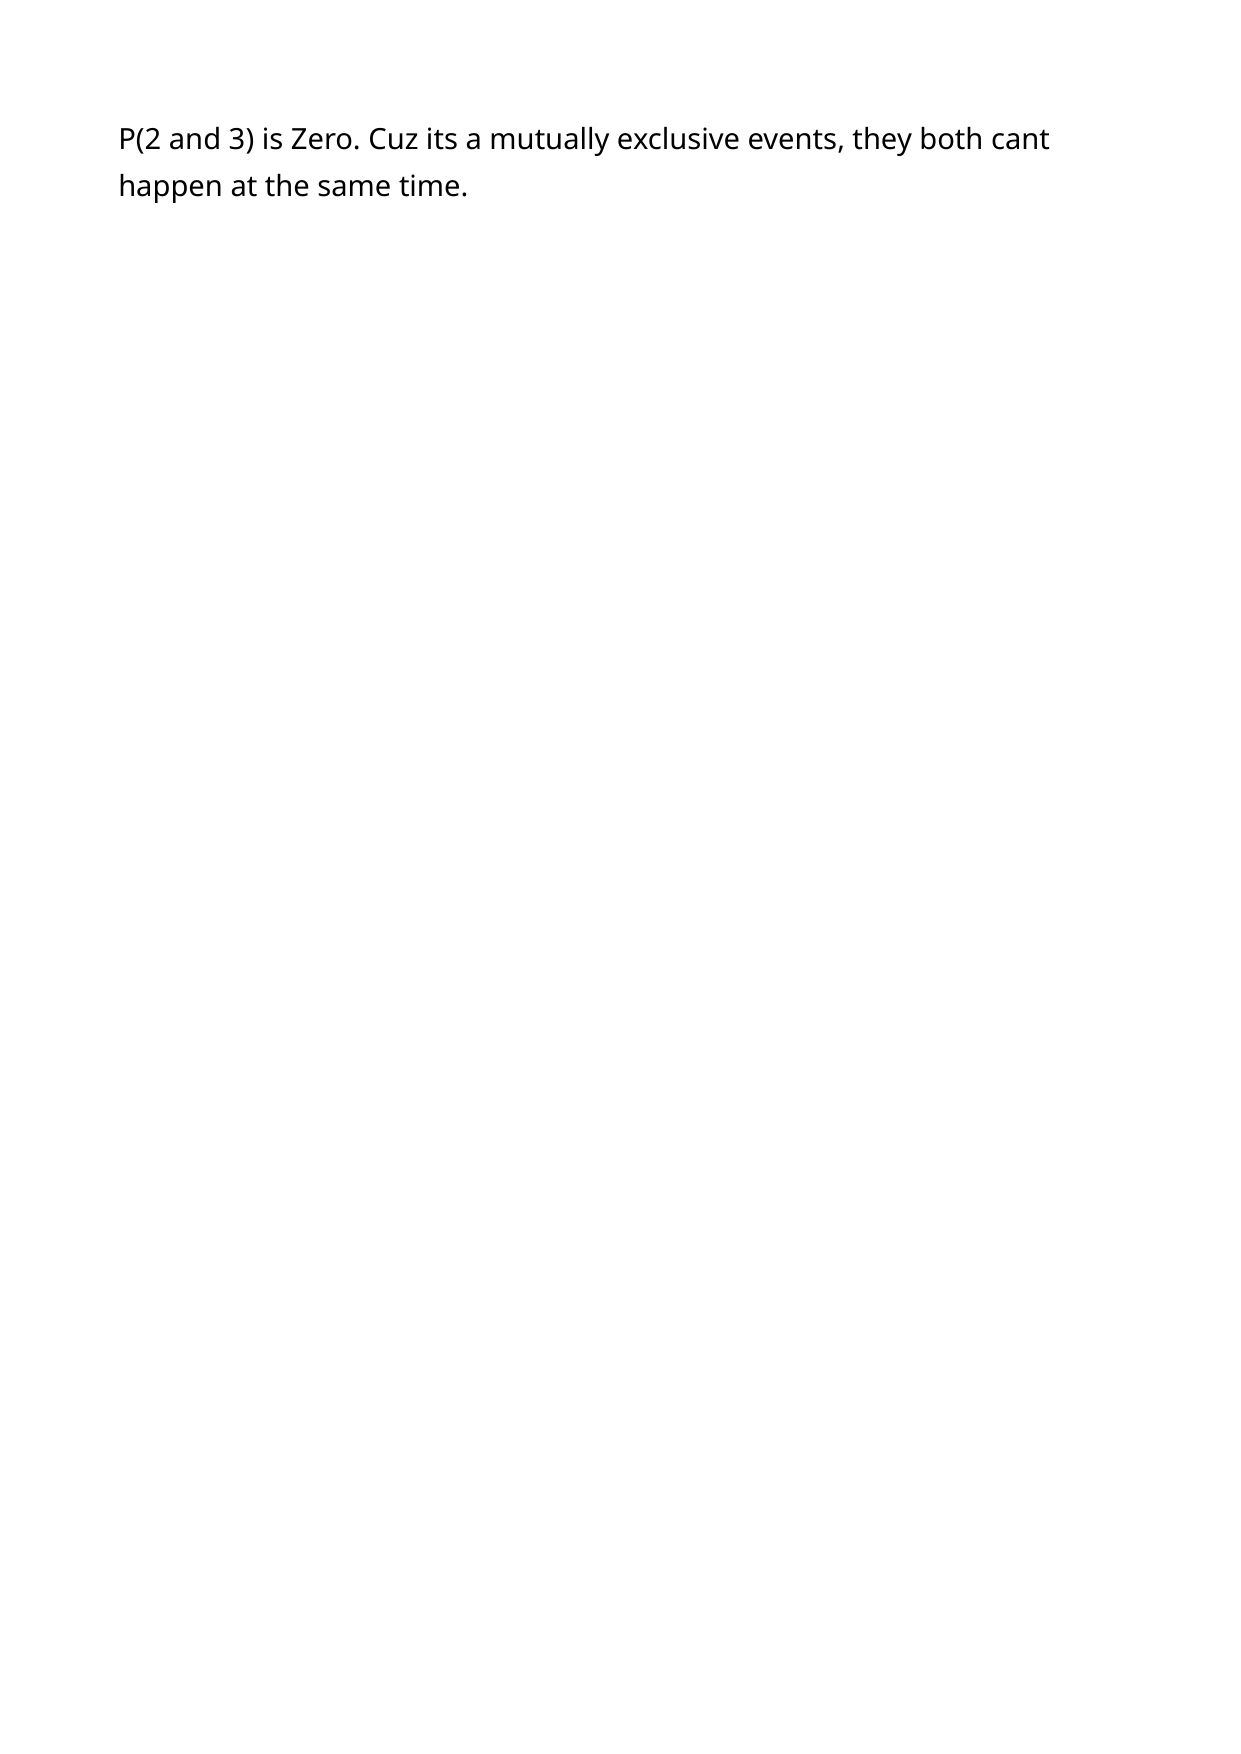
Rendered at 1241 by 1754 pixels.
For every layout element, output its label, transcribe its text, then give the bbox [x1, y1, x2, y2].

text P(2 and 3) is Zero. Cuz its a mutually exclusive events, they both cant happen at the same time. [118, 118, 1122, 205]
